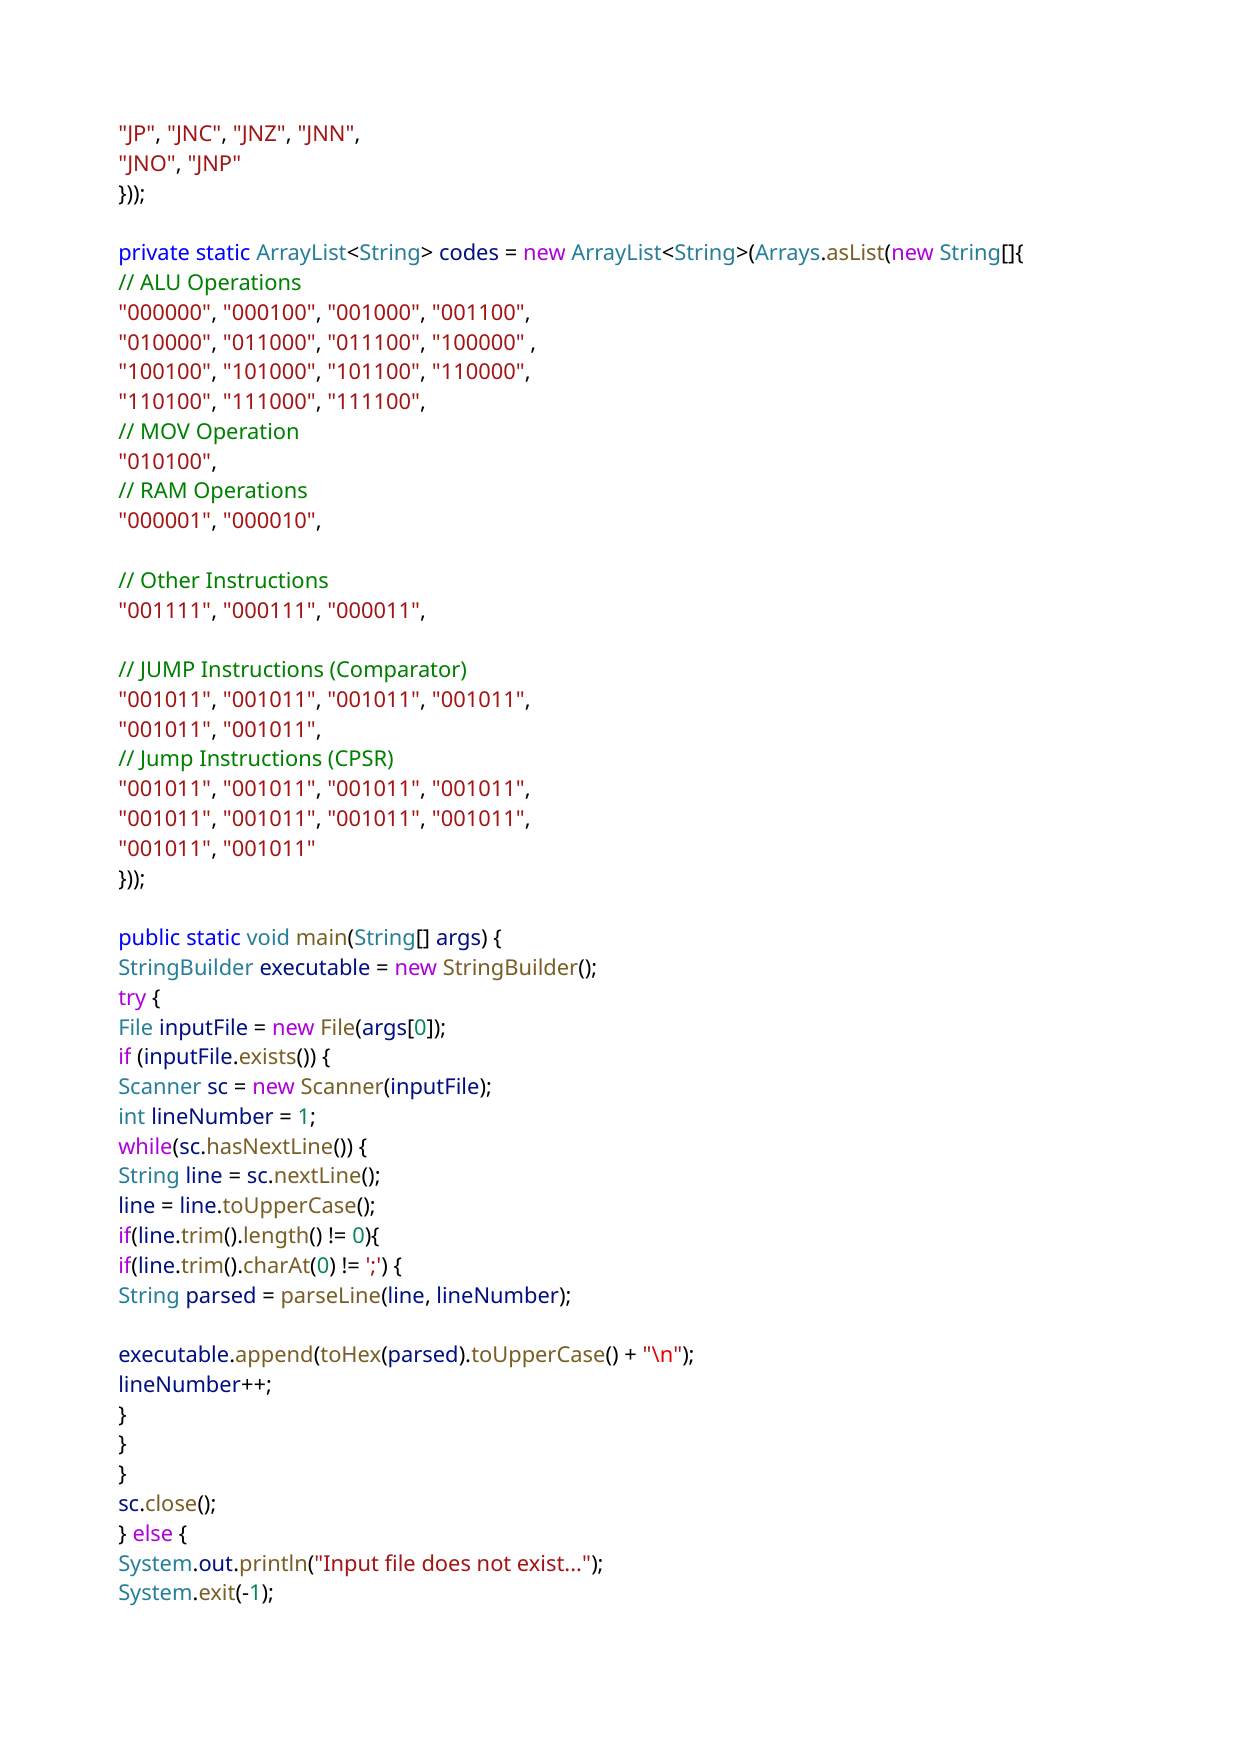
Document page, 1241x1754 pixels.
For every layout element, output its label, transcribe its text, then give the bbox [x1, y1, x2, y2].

text File inputFile = new File(args[0]); [118, 1011, 1122, 1041]
text } [118, 1458, 1122, 1488]
text String line = sc.nextLine(); [118, 1160, 1122, 1190]
text } [118, 1399, 1122, 1428]
text line = line.toUpperCase(); [118, 1190, 1122, 1220]
text try { [118, 982, 1122, 1011]
text })); [118, 863, 1122, 892]
text "001011", "001011", "001011", "001011", [118, 803, 1122, 833]
text "000001", "000010", [118, 505, 1122, 535]
text "100100", "101000", "101100", "110000", [118, 356, 1122, 386]
text "010000", "011000", "011100", "100000" , [118, 327, 1122, 356]
text System.exit(-1); [118, 1577, 1122, 1607]
text lineNumber++; [118, 1369, 1122, 1399]
text "JNO", "JNP" [118, 148, 1122, 178]
text // ALU Operations [118, 267, 1122, 297]
text int lineNumber = 1; [118, 1101, 1122, 1131]
text "001011", "001011", [118, 714, 1122, 743]
text "110100", "111000", "111100", [118, 386, 1122, 416]
text private static ArrayList<String> codes = new ArrayList<String>(Arrays.asList(new String[]{ [118, 237, 1122, 267]
text "010100", [118, 446, 1122, 476]
text String parsed = parseLine(line, lineNumber); [118, 1279, 1122, 1309]
text // Jump Instructions (CPSR) [118, 743, 1122, 773]
text "001011", "001011", "001011", "001011", [118, 684, 1122, 714]
text public static void main(String[] args) { [118, 922, 1122, 952]
text } else { [118, 1518, 1122, 1548]
text "JP", "JNC", "JNZ", "JNN", [118, 118, 1122, 148]
text // RAM Operations [118, 476, 1122, 505]
text if(line.trim().length() != 0){ [118, 1220, 1122, 1250]
text if(line.trim().charAt(0) != ';') { [118, 1250, 1122, 1279]
text // Other Instructions [118, 565, 1122, 594]
text executable.append(toHex(parsed).toUpperCase() + "\n"); [118, 1339, 1122, 1369]
text // MOV Operation [118, 416, 1122, 446]
text "001111", "000111", "000011", [118, 594, 1122, 624]
text while(sc.hasNextLine()) { [118, 1131, 1122, 1160]
text sc.close(); [118, 1488, 1122, 1518]
text "001011", "001011" [118, 833, 1122, 863]
text System.out.println("Input file does not exist..."); [118, 1548, 1122, 1577]
text Scanner sc = new Scanner(inputFile); [118, 1071, 1122, 1101]
text // JUMP Instructions (Comparator) [118, 654, 1122, 684]
text })); [118, 178, 1122, 207]
text "000000", "000100", "001000", "001100", [118, 297, 1122, 327]
text StringBuilder executable = new StringBuilder(); [118, 952, 1122, 982]
text } [118, 1428, 1122, 1458]
text "001011", "001011", "001011", "001011", [118, 773, 1122, 803]
text if (inputFile.exists()) { [118, 1041, 1122, 1071]
